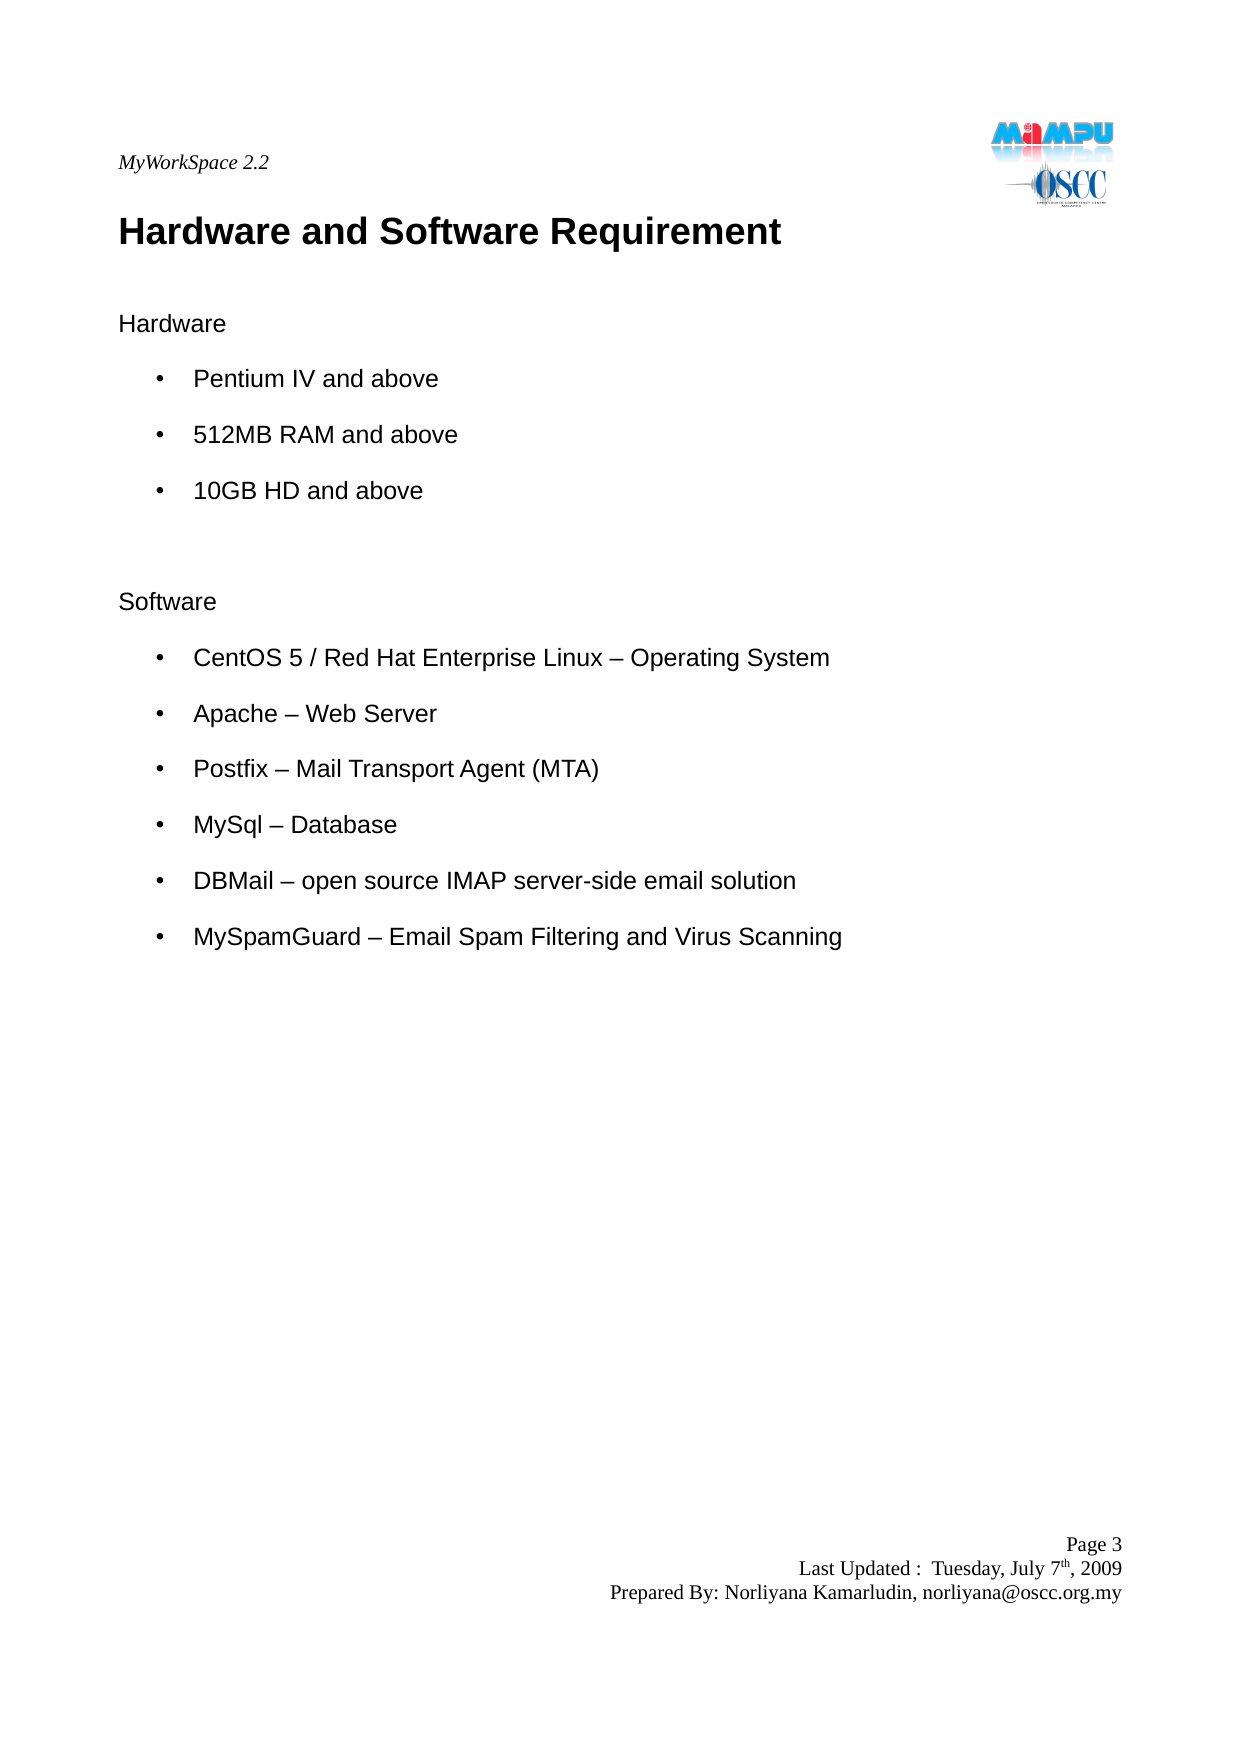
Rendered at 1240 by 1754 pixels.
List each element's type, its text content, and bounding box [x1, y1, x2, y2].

list Apache – Web Server [156, 698, 1122, 727]
list CentOS 5 / Red Hat Enterprise Linux – Operating System [156, 643, 1122, 672]
list Pentium IV and above [156, 364, 1122, 393]
picture [991, 106, 1114, 208]
subtitle Hardware and Software Requirement [118, 209, 1122, 253]
list 10GB HD and above [156, 476, 1122, 505]
list Postfix – Mail Transport Agent (MTA) [156, 754, 1122, 783]
text Hardware [118, 309, 1122, 337]
list DBMail – open source IMAP server-side email solution [156, 866, 1122, 894]
list MySpamGuard – Email Spam Filtering and Virus Scanning [156, 921, 1122, 950]
list MySql – Database [156, 810, 1122, 839]
list 512MB RAM and above [156, 420, 1122, 449]
text Software [118, 587, 1122, 616]
